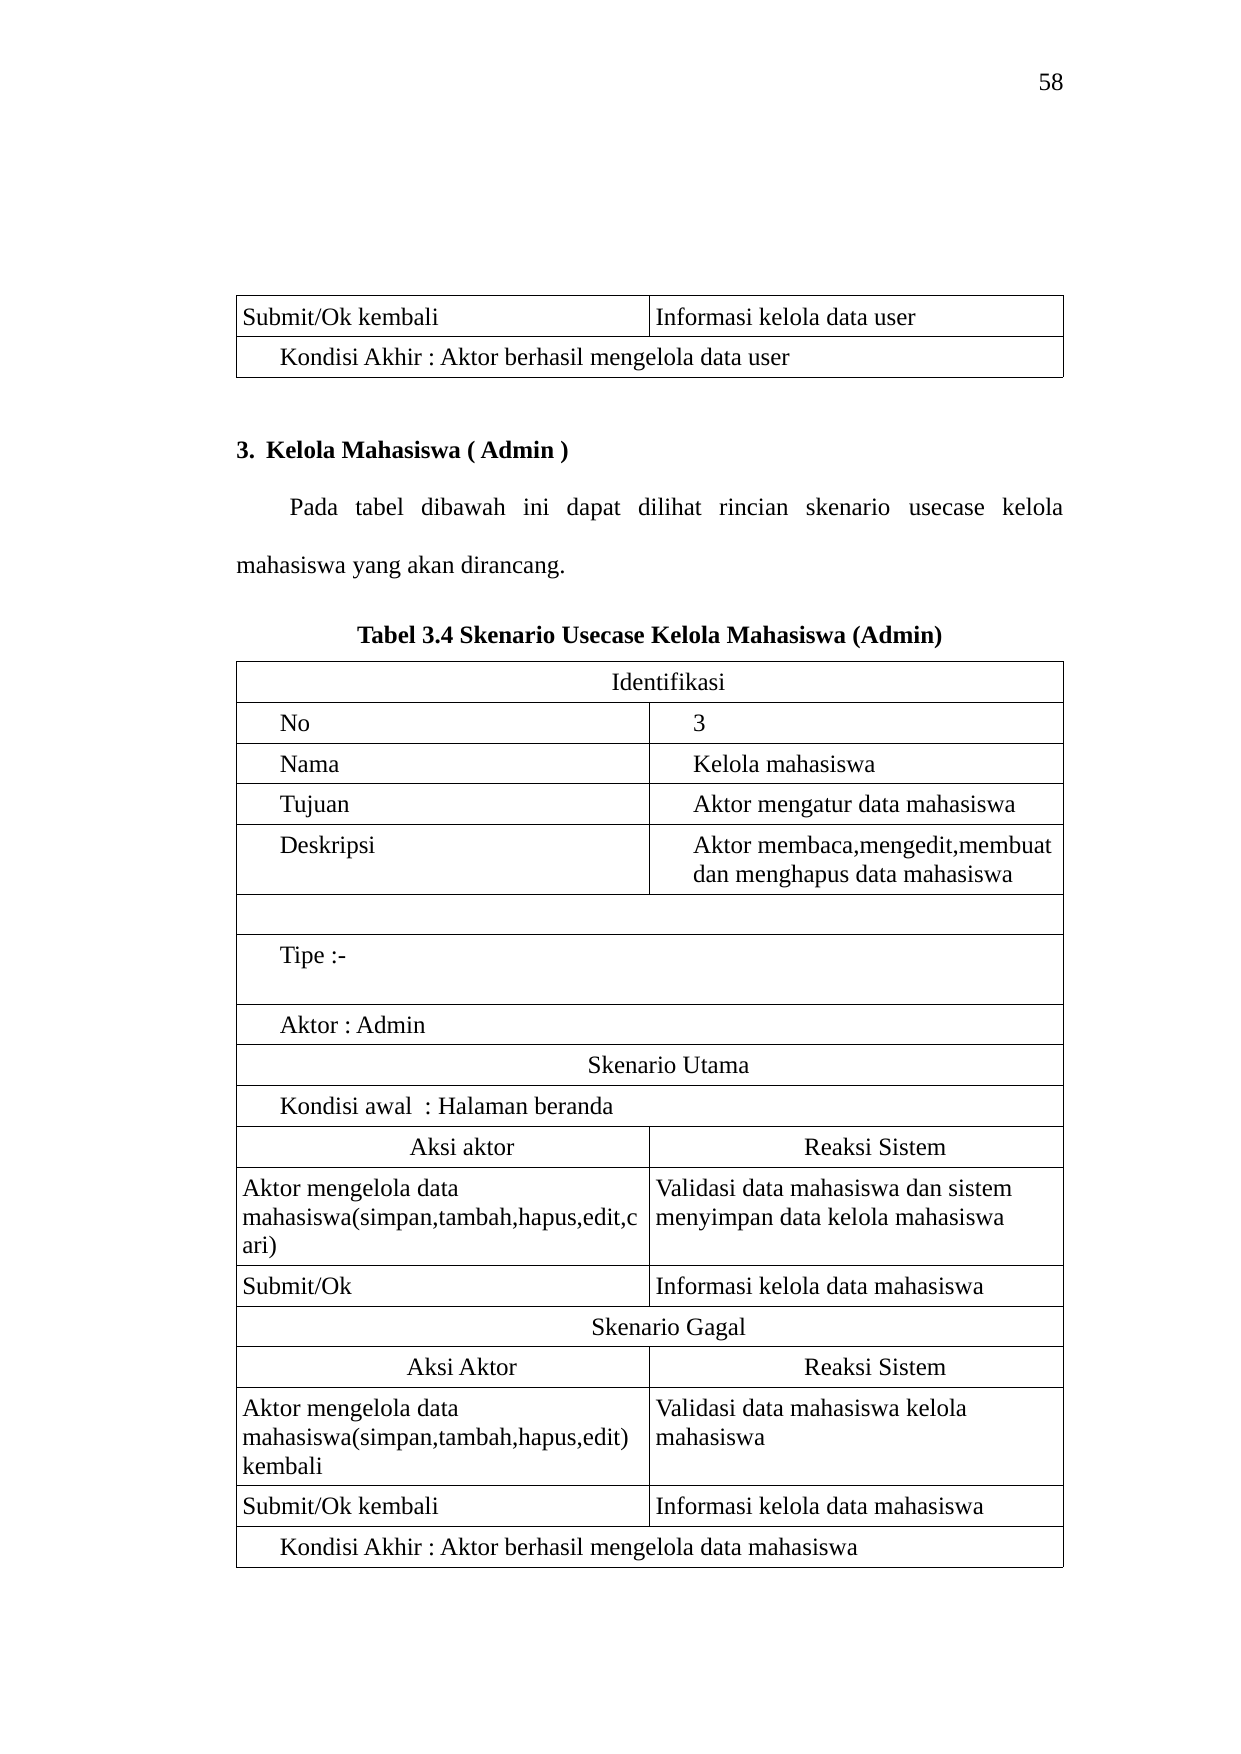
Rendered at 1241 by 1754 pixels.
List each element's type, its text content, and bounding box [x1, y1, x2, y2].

table_cell [237, 895, 1063, 934]
list Kelola Mahasiswa ( Admin ) [236, 435, 1063, 463]
table_cell Informasi kelola data user [650, 296, 1063, 336]
table_cell Informasi kelola data mahasiswa [650, 1266, 1063, 1306]
table_cell Aktor mengelola data mahasiswa(simpan,tambah,hapus,edit) kembali [237, 1388, 649, 1485]
table_cell Submit/Ok [237, 1266, 649, 1306]
table_cell Skenario Utama [237, 1045, 1063, 1085]
table_cell Aksi Aktor [237, 1347, 649, 1387]
table_cell Aktor membaca,mengedit,membuat dan menghapus data mahasiswa [650, 825, 1063, 893]
table_cell Reaksi Sistem [650, 1127, 1063, 1167]
table_cell Kondisi Akhir : Aktor berhasil mengelola data user [237, 337, 1063, 377]
table_cell No [237, 703, 649, 742]
table_cell Skenario Gagal [237, 1307, 1063, 1346]
table_cell Nama [237, 744, 649, 783]
table_cell Kelola mahasiswa [650, 744, 1063, 783]
text Pada tabel dibawah ini dapat dilihat rincian skenario usecase kelola mahasiswa yang akan dirancang. [236, 492, 1063, 578]
table_cell Aktor mengelola data mahasiswa(simpan,tambah,hapus,edit,cari) [237, 1168, 649, 1265]
table_cell Validasi data mahasiswa kelola mahasiswa [650, 1388, 1063, 1485]
table_cell 3 [650, 703, 1063, 742]
table_cell Deskripsi [237, 825, 649, 893]
table_cell Informasi kelola data mahasiswa [650, 1486, 1063, 1526]
table_cell Tujuan [237, 784, 649, 824]
table_cell Submit/Ok kembali [237, 1486, 649, 1526]
table_cell Validasi data mahasiswa dan sistem menyimpan data kelola mahasiswa [650, 1168, 1063, 1265]
table_cell Aksi aktor [237, 1127, 649, 1167]
table_cell Reaksi Sistem [650, 1347, 1063, 1387]
table_cell Submit/Ok kembali [237, 296, 649, 336]
table_cell Kondisi awal : Halaman beranda [237, 1086, 1063, 1126]
text Tabel 3.4 Skenario Usecase Kelola Mahasiswa (Admin) [236, 620, 1063, 648]
table_cell Tipe :- [237, 935, 1063, 1004]
table_cell Aktor mengatur data mahasiswa [650, 784, 1063, 824]
table_cell Kondisi Akhir : Aktor berhasil mengelola data mahasiswa [237, 1527, 1063, 1567]
table_cell Aktor : Admin [237, 1005, 1063, 1044]
table_header Identifikasi [237, 662, 1063, 702]
